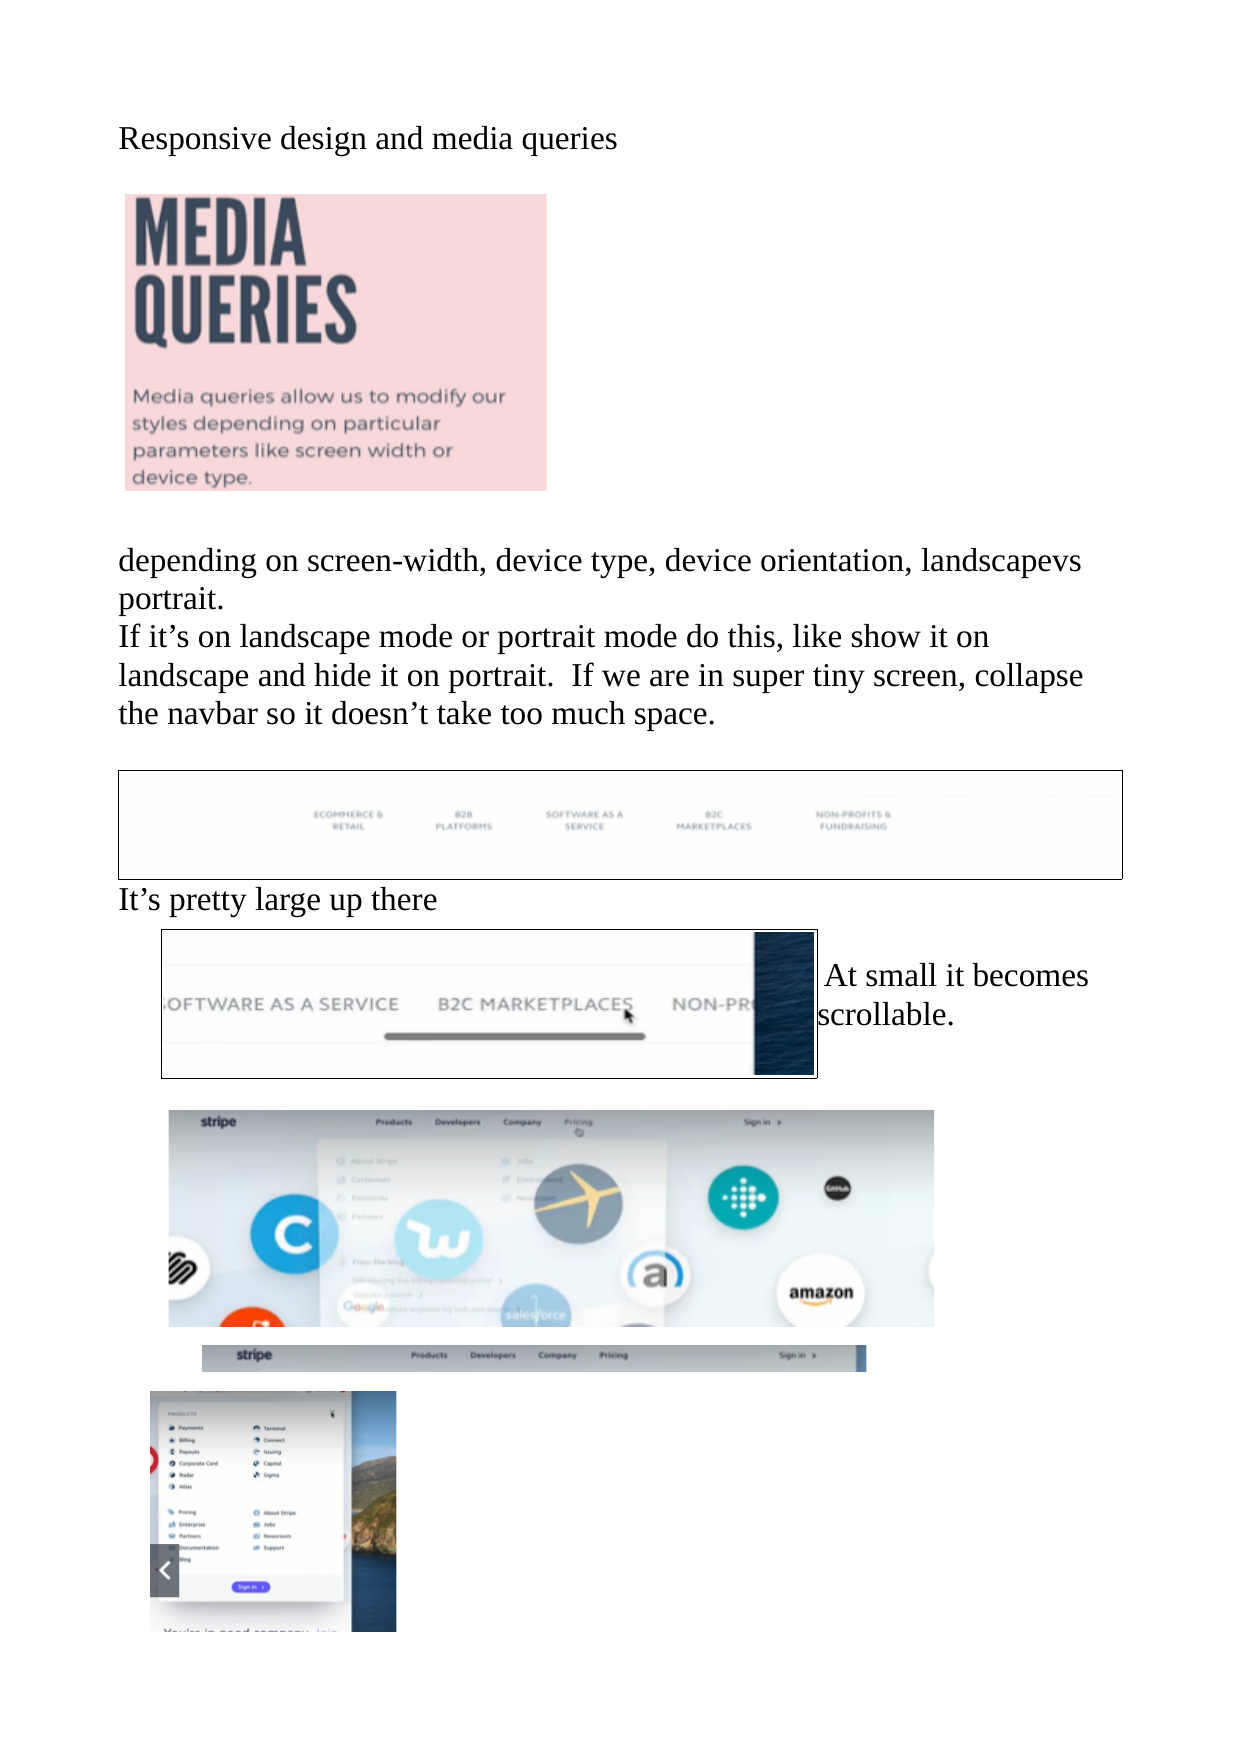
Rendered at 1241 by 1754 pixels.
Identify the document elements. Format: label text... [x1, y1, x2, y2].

text Responsive design and media queries [118, 118, 1122, 156]
text [118, 956, 161, 1032]
picture [202, 1345, 867, 1372]
text It’s pretty large up there [118, 880, 1122, 917]
picture [150, 1391, 397, 1632]
text If it’s on landscape mode or portrait mode do this, like show it on landscape and hide it on portrait. If we are in super tiny screen, collapse the navbar so it doesn’t take too much space. [118, 616, 1122, 731]
text At small it becomes scrollable. [818, 956, 1122, 1032]
picture [124, 194, 547, 491]
text depending on screen-width, device type, device orientation, landscapevs portrait. [118, 540, 1122, 616]
text [119, 771, 1122, 879]
text [162, 930, 817, 1078]
picture [163, 932, 814, 1075]
picture [121, 772, 1119, 876]
picture [168, 1110, 935, 1327]
